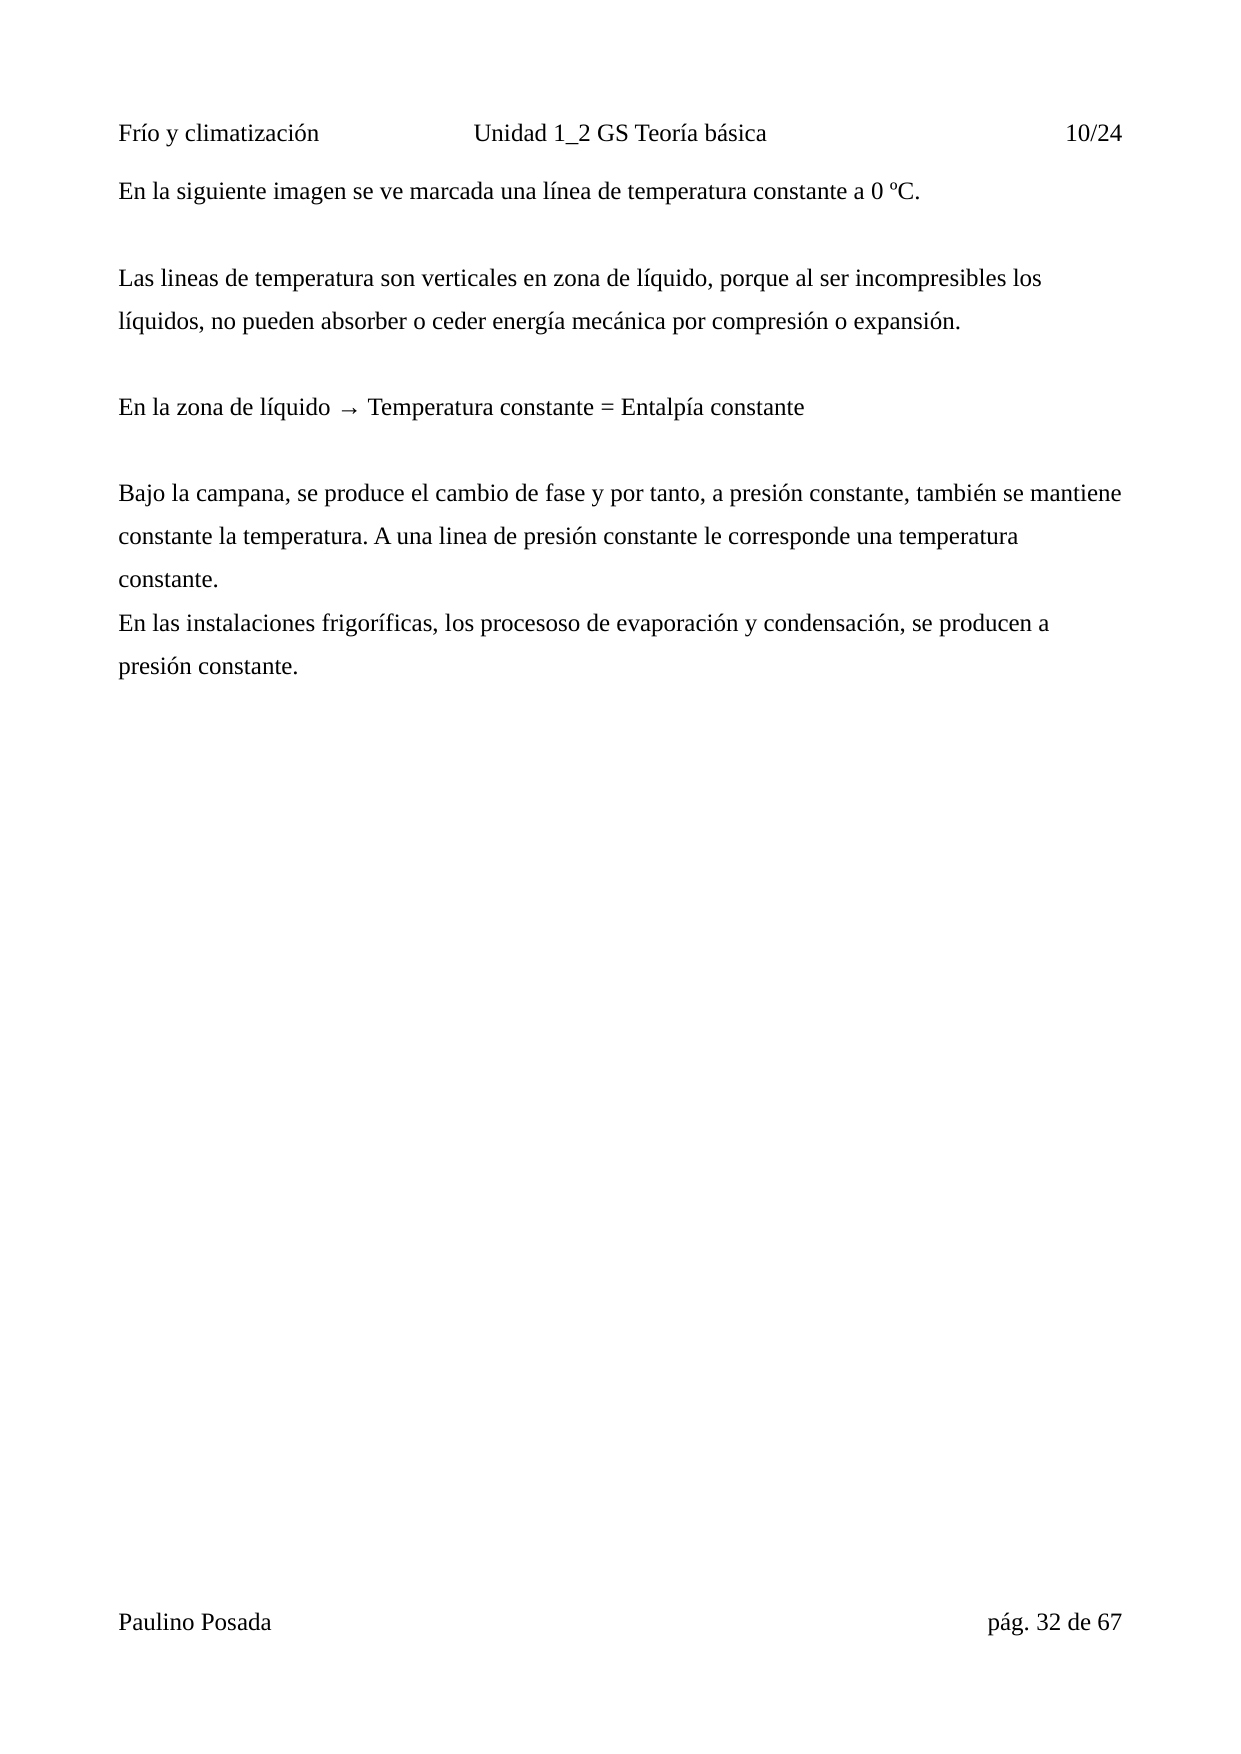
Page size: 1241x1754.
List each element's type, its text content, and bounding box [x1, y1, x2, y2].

text En la siguiente imagen se ve marcada una línea de temperatura constante a 0 ºC. [118, 176, 1122, 205]
text Las lineas de temperatura son verticales en zona de líquido, porque al ser incompresibles los líquidos, no pueden absorber o ceder energía mecánica por compresión o expansión. [118, 263, 1122, 334]
text En la zona de líquido → Temperatura constante = Entalpía constante [118, 392, 1122, 421]
text Bajo la campana, se produce el cambio de fase y por tanto, a presión constante, también se mantiene constante la temperatura. A una linea de presión constante le corresponde una temperatura constante. [118, 478, 1122, 593]
text En las instalaciones frigoríficas, los procesoso de evaporación y condensación, se producen a presión constante. [118, 608, 1122, 679]
